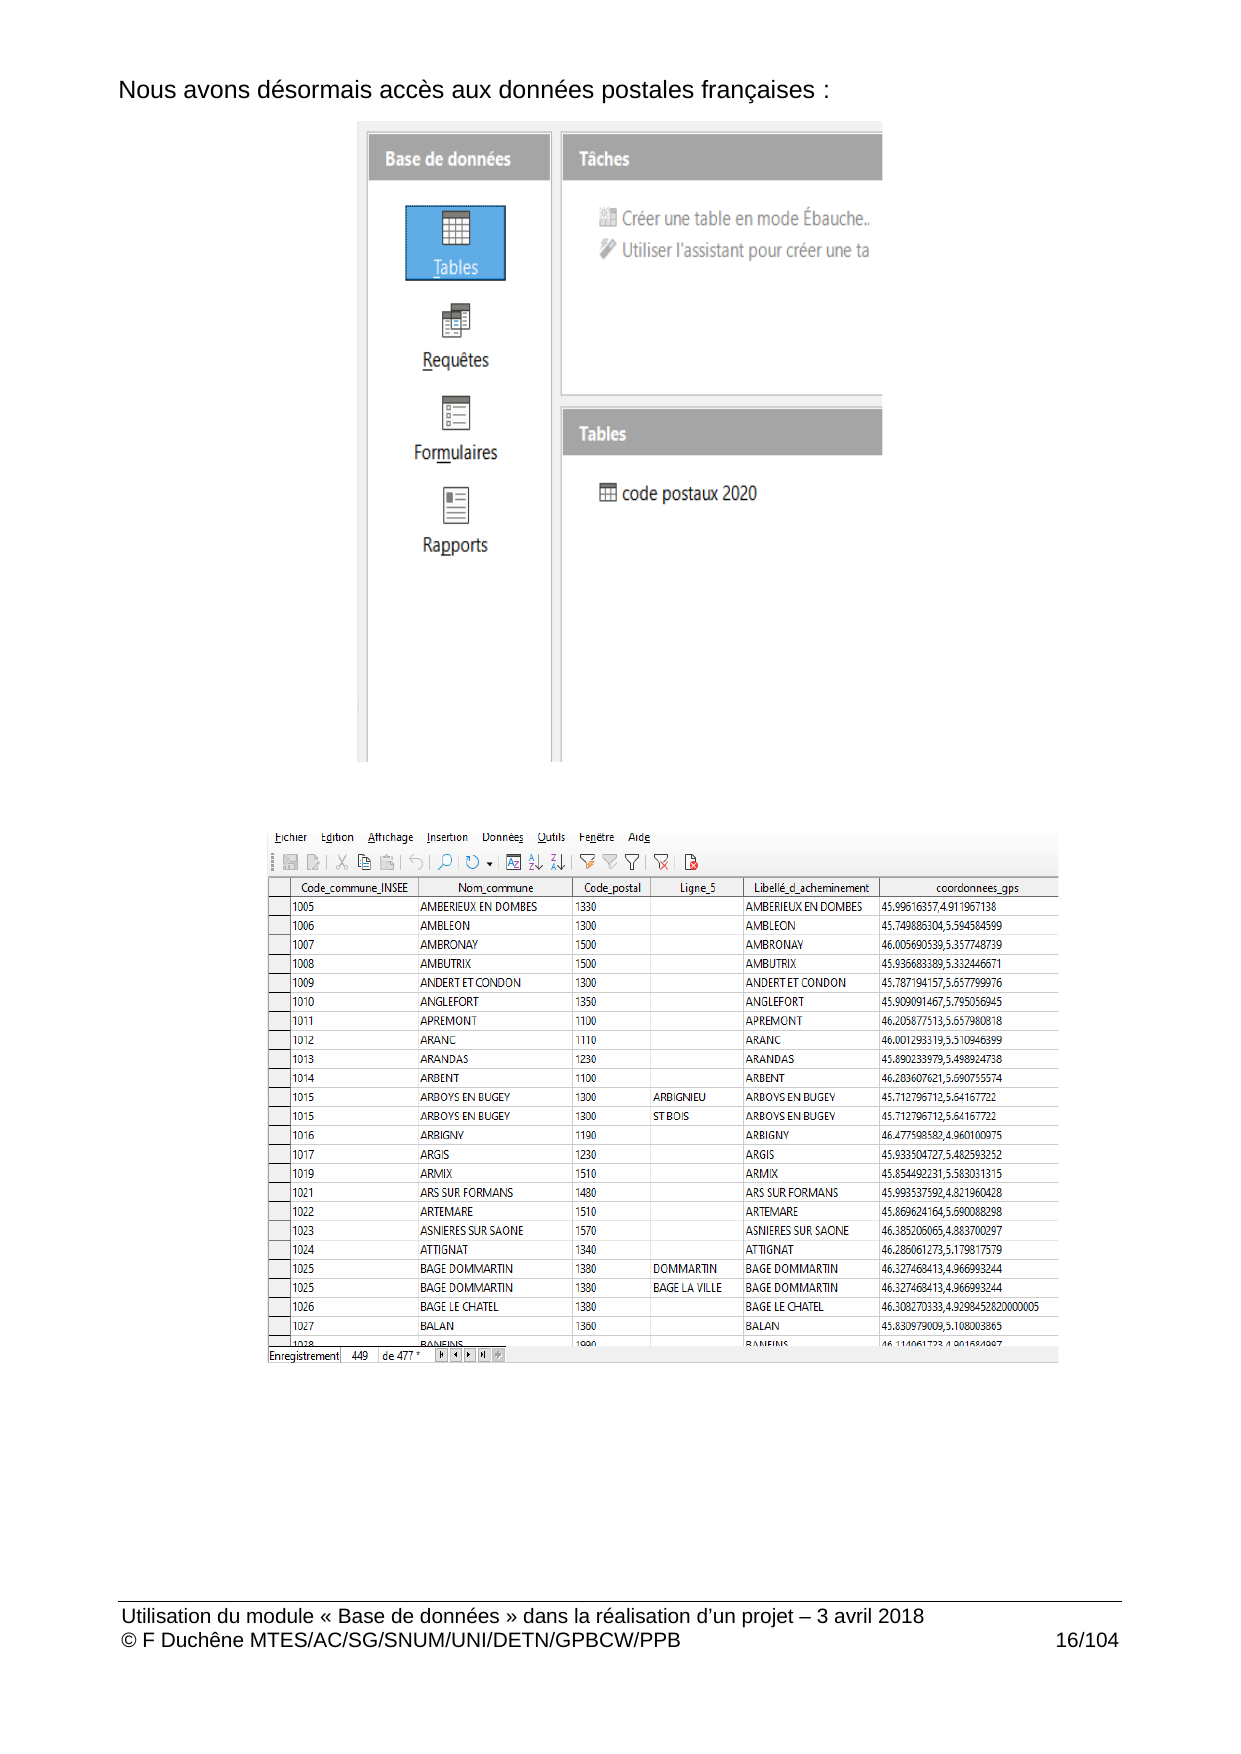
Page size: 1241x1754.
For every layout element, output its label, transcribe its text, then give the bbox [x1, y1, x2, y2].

text Nous avons désormais accès aux données postales françaises : [118, 75, 1122, 104]
picture [267, 833, 1059, 1363]
picture [357, 121, 883, 762]
